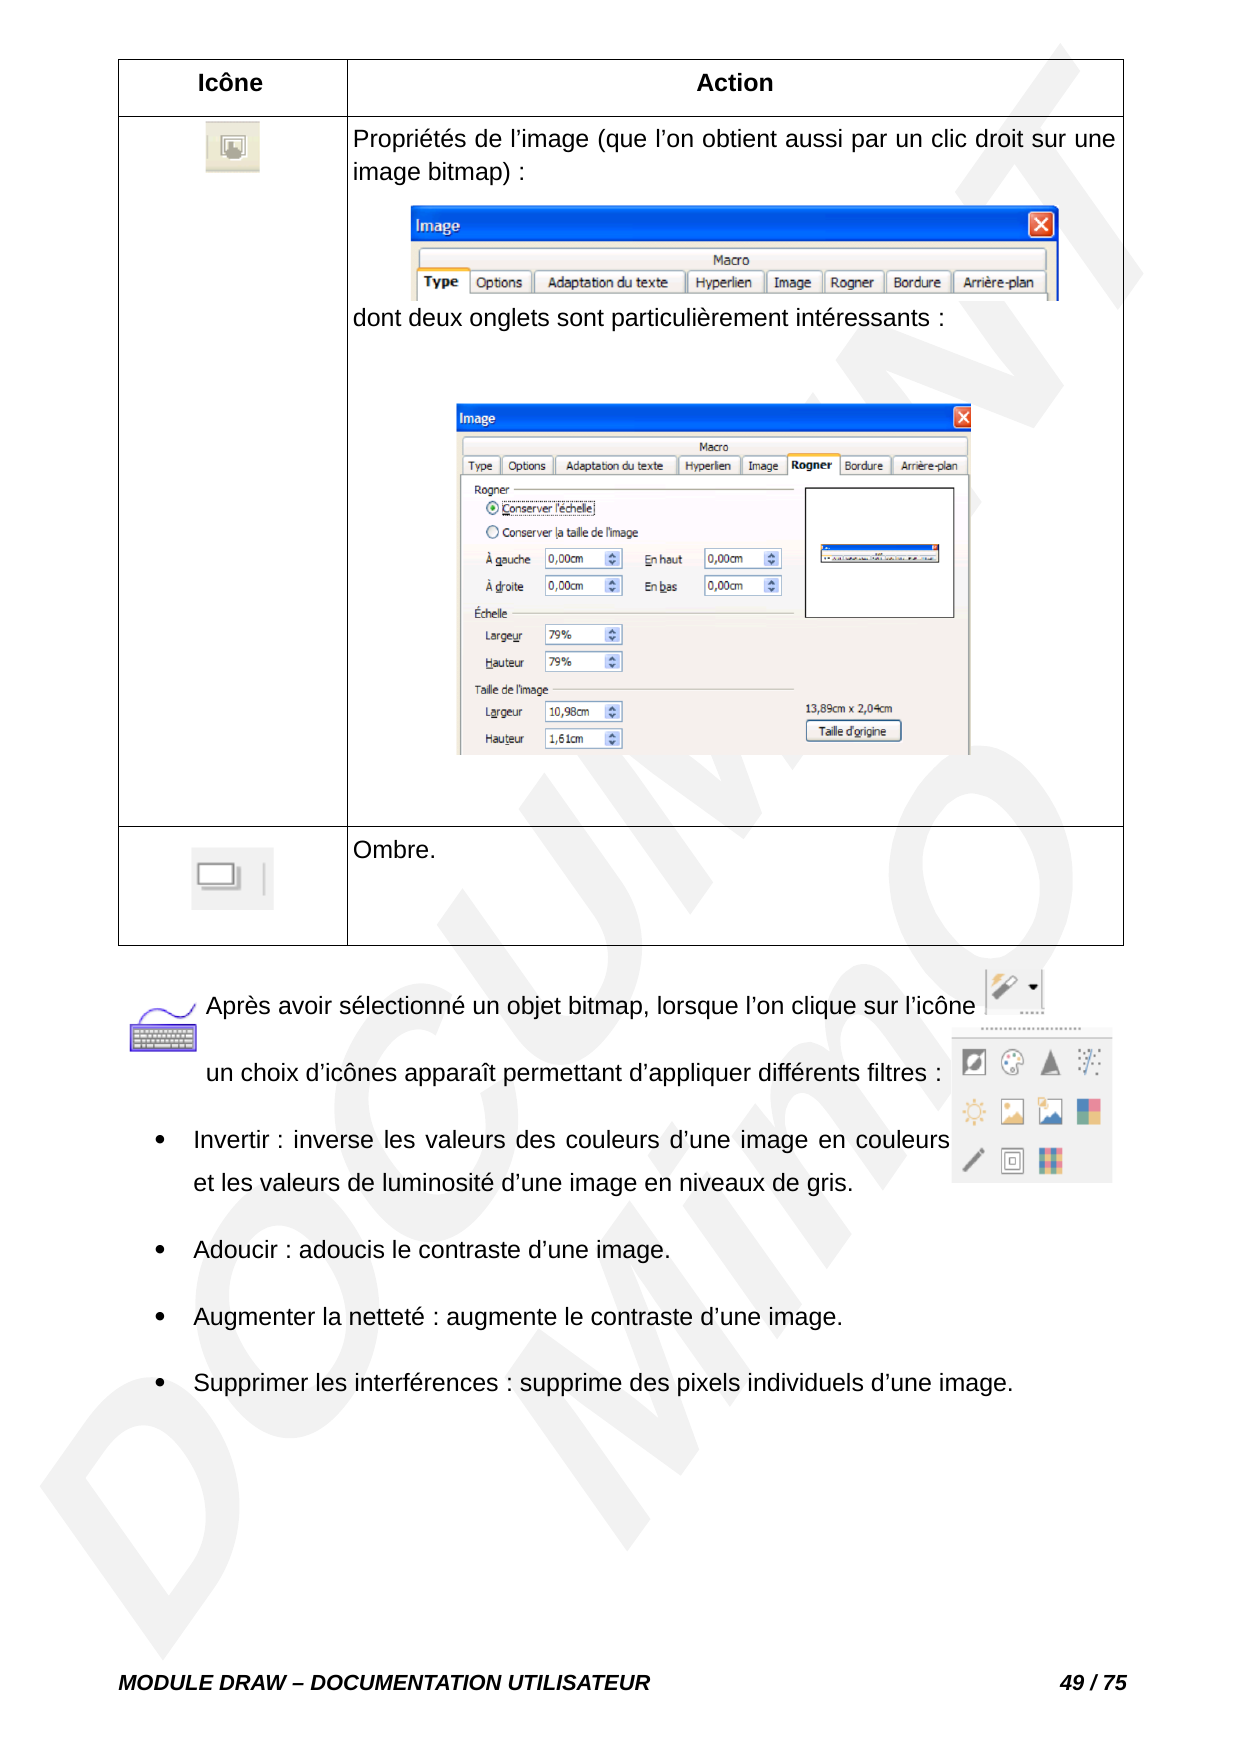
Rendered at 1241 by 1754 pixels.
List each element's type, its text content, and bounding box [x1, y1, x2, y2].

picture [984, 969, 1045, 1015]
picture [951, 1027, 1113, 1183]
table_cell [119, 827, 347, 945]
text un choix d’icônes apparaît permettant d’appliquer différents filtres : [118, 1058, 951, 1087]
picture [456, 403, 971, 755]
text Après avoir sélectionné un objet bitmap, lorsque l’on clique sur l’icône [118, 969, 1122, 1020]
list Adoucir : adoucis le contraste d’une image. [156, 1234, 1122, 1263]
table_cell [119, 117, 347, 826]
picture [410, 205, 1059, 301]
table_cell Propriétés de l’image (que l’on obtient aussi par un clic droit sur une image bitmap) : dont deux onglets sont particulièrement intéressants : [348, 117, 1123, 826]
list Invertir : inverse les valeurs des couleurs d’une image en couleurs et les valeurs de luminosité d’une image en niveaux de gris. [156, 1124, 1122, 1197]
list Supprimer les interférences : supprime des pixels individuels d’une image. [156, 1368, 1122, 1397]
picture [205, 121, 260, 173]
table_header Icône [119, 60, 347, 116]
table_header Action [348, 60, 1123, 116]
picture [125, 991, 200, 1066]
list Augmenter la netteté : augmente le contraste d’une image. [156, 1301, 1122, 1330]
table_cell Ombre. [348, 827, 1123, 945]
picture [191, 847, 274, 910]
